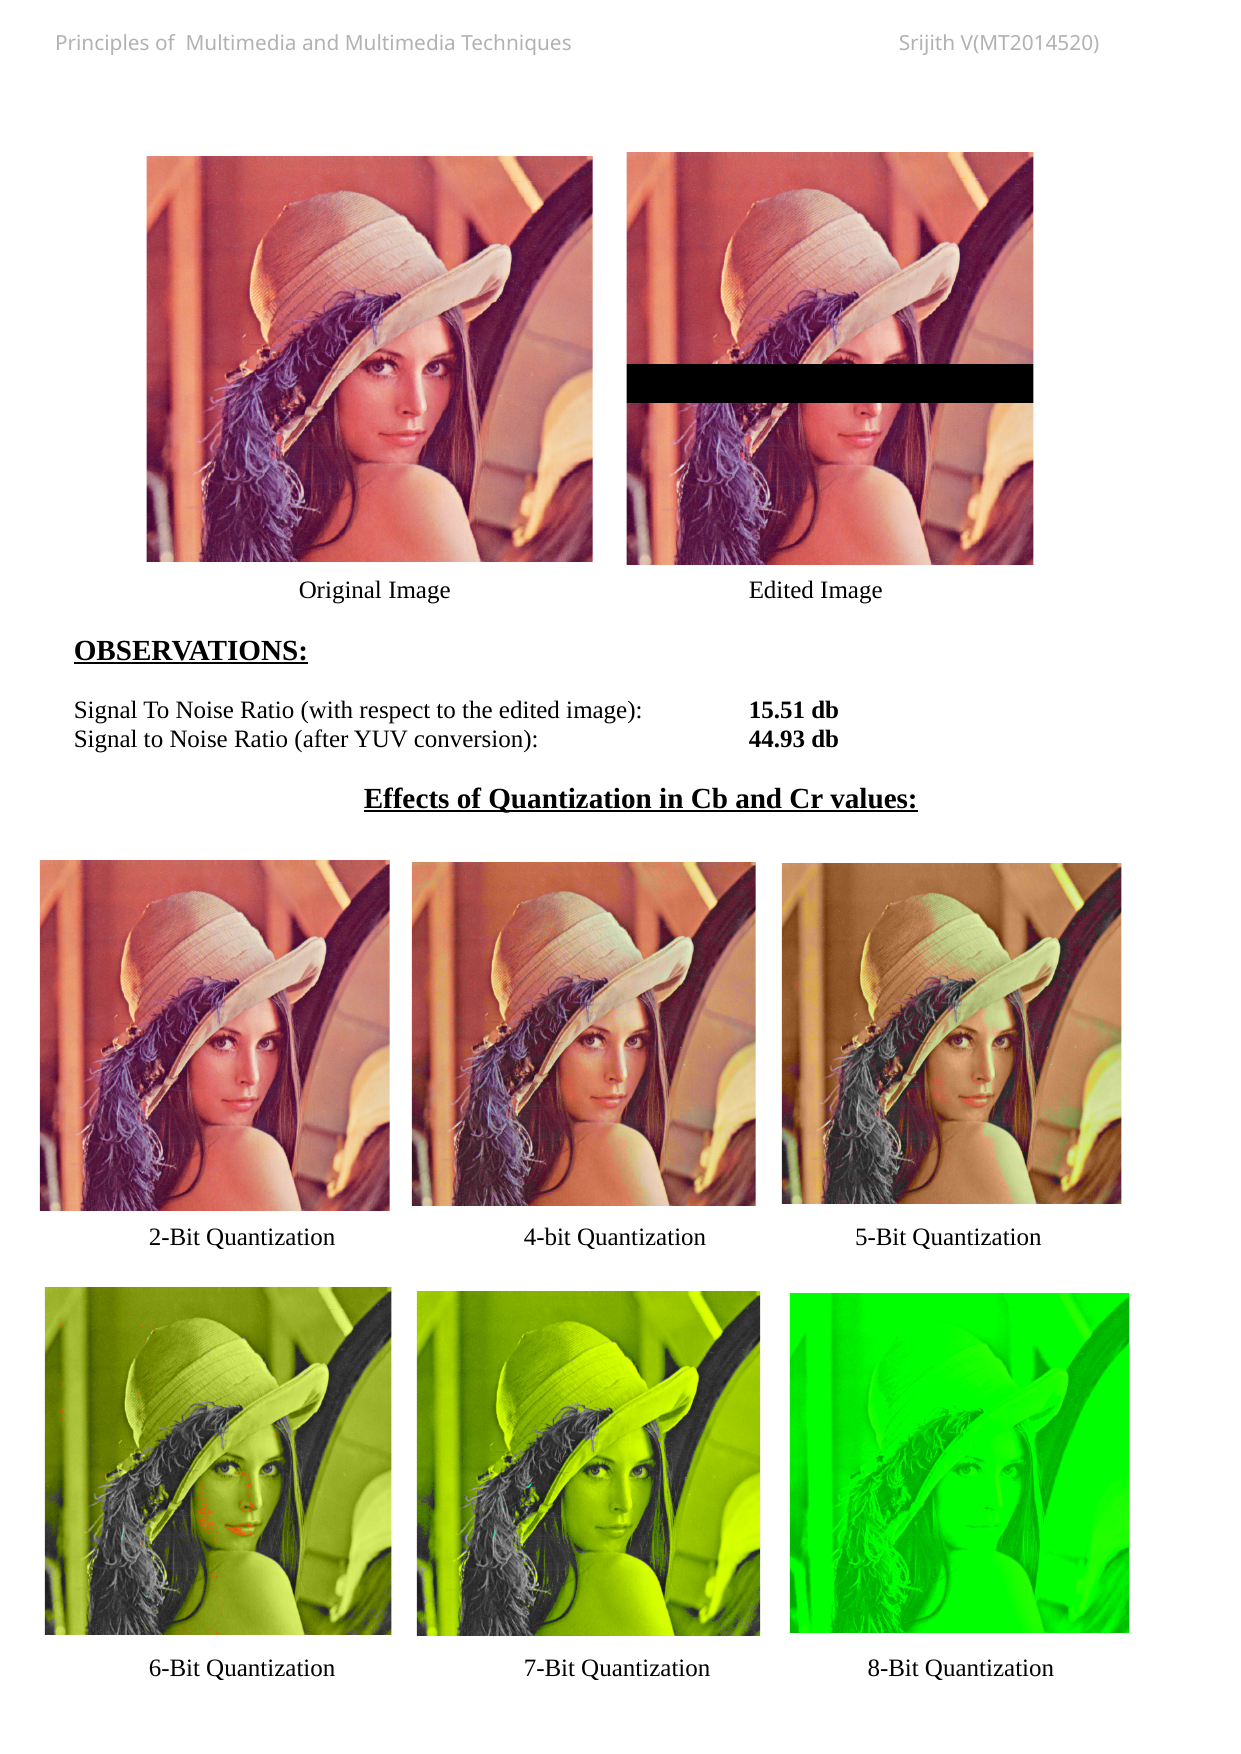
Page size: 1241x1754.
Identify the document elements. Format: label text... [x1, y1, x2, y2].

text 2-Bit Quantization 4-bit Quantization 5-Bit Quantization [73, 1222, 1208, 1251]
text Signal To Noise Ratio (with respect to the edited image): 15.51 db [73, 695, 1208, 724]
picture [626, 152, 1034, 565]
text 6-Bit Quantization 7-Bit Quantization 8-Bit Quantization [73, 1653, 1208, 1682]
picture [39, 860, 390, 1211]
picture [44, 1287, 392, 1635]
text Effects of Quantization in Cb and Cr values: [73, 781, 1208, 815]
text OBSERVATIONS: [73, 633, 1208, 666]
text Original Image Edited Image [73, 575, 1208, 604]
picture [781, 863, 1122, 1204]
picture [411, 862, 756, 1206]
picture [416, 1291, 761, 1636]
picture [789, 1293, 1130, 1633]
text Signal to Noise Ratio (after YUV conversion): 44.93 db [73, 724, 1208, 753]
picture [146, 156, 593, 562]
